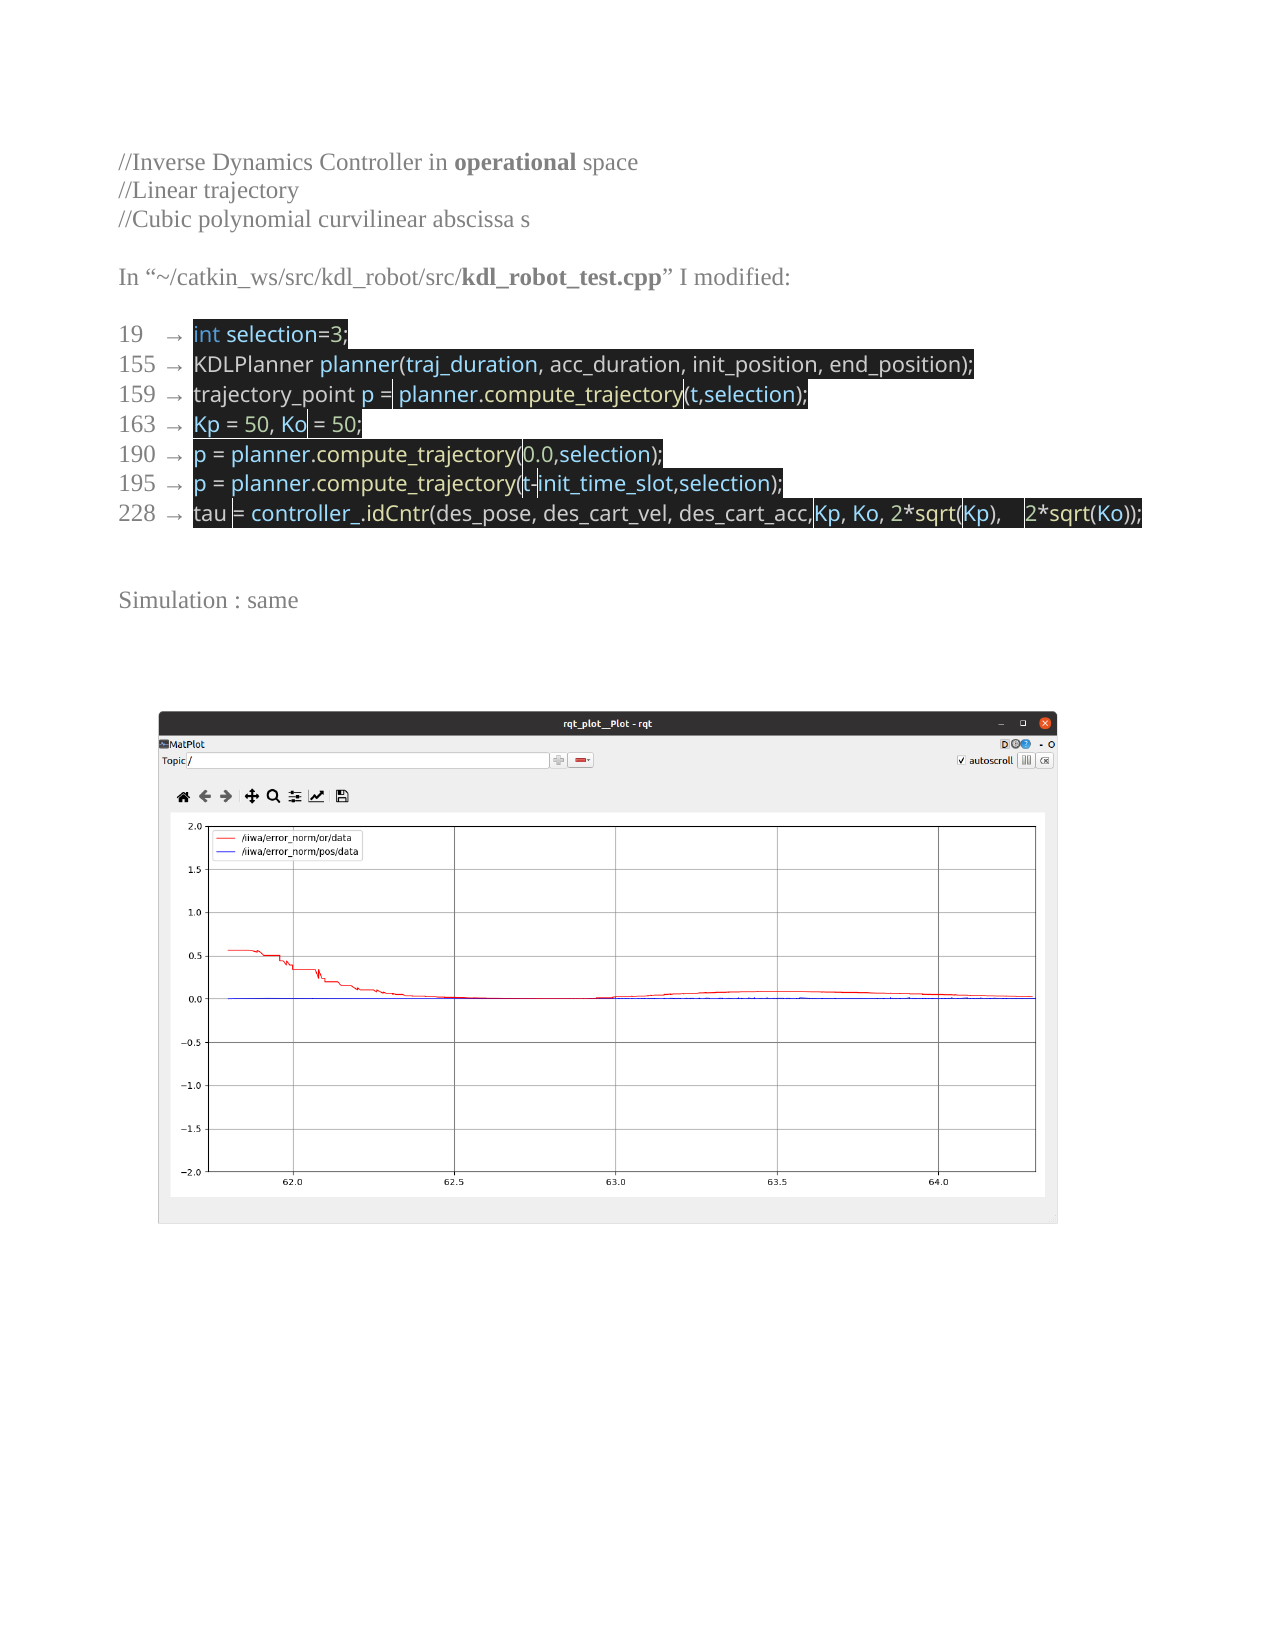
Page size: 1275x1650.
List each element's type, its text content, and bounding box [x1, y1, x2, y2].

text 19 → int selection=3; [118, 319, 1157, 349]
text //Cubic polynomial curvilinear abscissa s [118, 204, 1157, 233]
text 195 → p = planner.compute_trajectory(t-init_time_slot,selection); [118, 468, 1157, 498]
text 228 → tau = controller_.idCntr(des_pose, des_cart_vel, des_cart_acc,Kp, Ko, 2*sqrt(Kp), 2*sqrt(Ko)); [118, 498, 1157, 528]
text 155 → KDLPlanner planner(traj_duration, acc_duration, init_position, end_position); [118, 349, 1157, 379]
text 163 → Kp = 50, Ko = 50; [118, 409, 1157, 438]
text Simulation : same [118, 585, 1157, 614]
text //Inverse Dynamics Controller in operational space [118, 147, 1157, 176]
text 190 → p = planner.compute_trajectory(0.0,selection); [118, 438, 1157, 468]
text In “~/catkin_ws/src/kdl_robot/src/kdl_robot_test.cpp” I modified: [118, 262, 1157, 291]
picture [152, 706, 1063, 1229]
text 159 → trajectory_point p = planner.compute_trajectory(t,selection); [118, 379, 1157, 409]
text //Linear trajectory [118, 176, 1157, 204]
